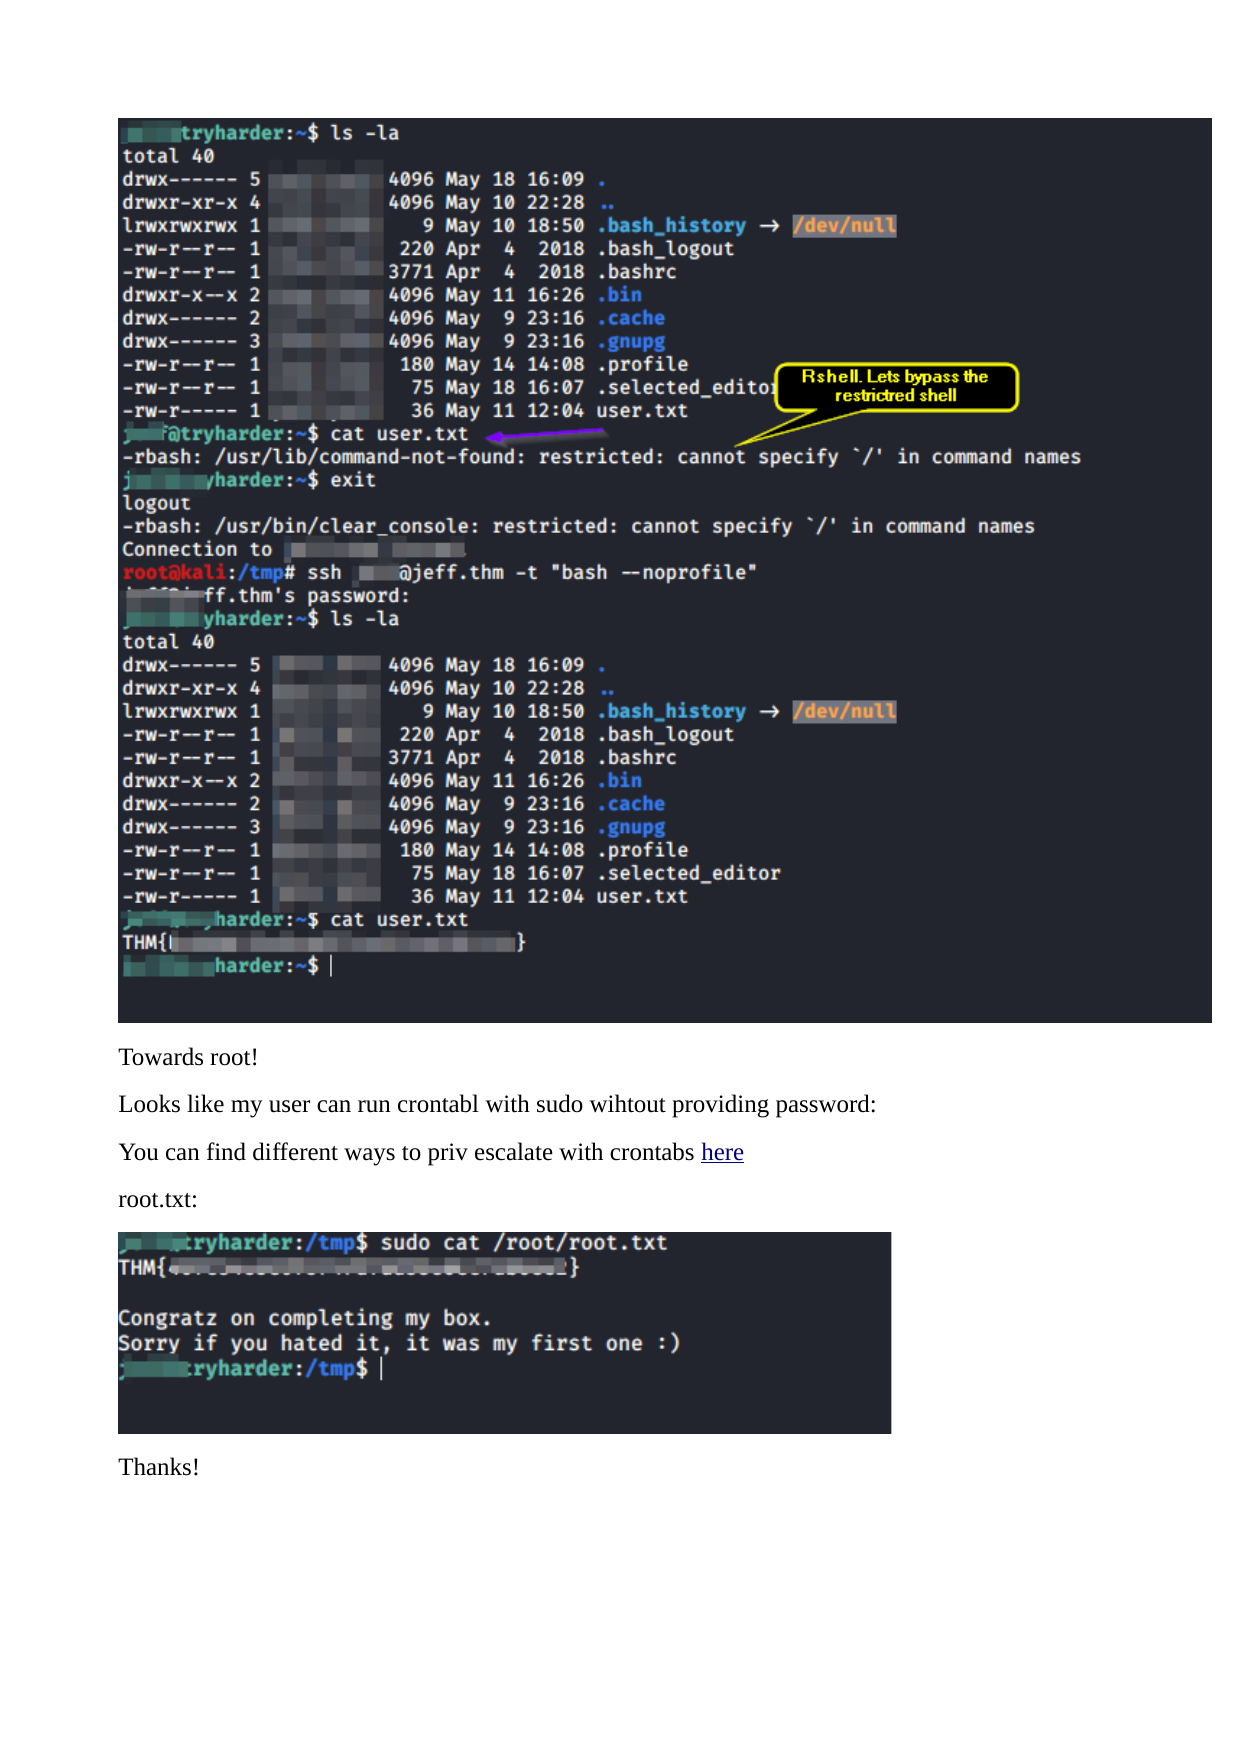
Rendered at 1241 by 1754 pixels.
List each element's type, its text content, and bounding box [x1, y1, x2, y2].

picture [118, 1232, 892, 1434]
picture [118, 118, 1212, 1023]
text Looks like my user can run crontabl with sudo wihtout providing password: [118, 1089, 1122, 1118]
text Thanks! [118, 1452, 1122, 1481]
text You can find different ways to priv escalate with crontabs here [118, 1137, 1122, 1166]
text Towards root! [118, 1042, 1122, 1070]
text root.txt: [118, 1184, 1122, 1213]
